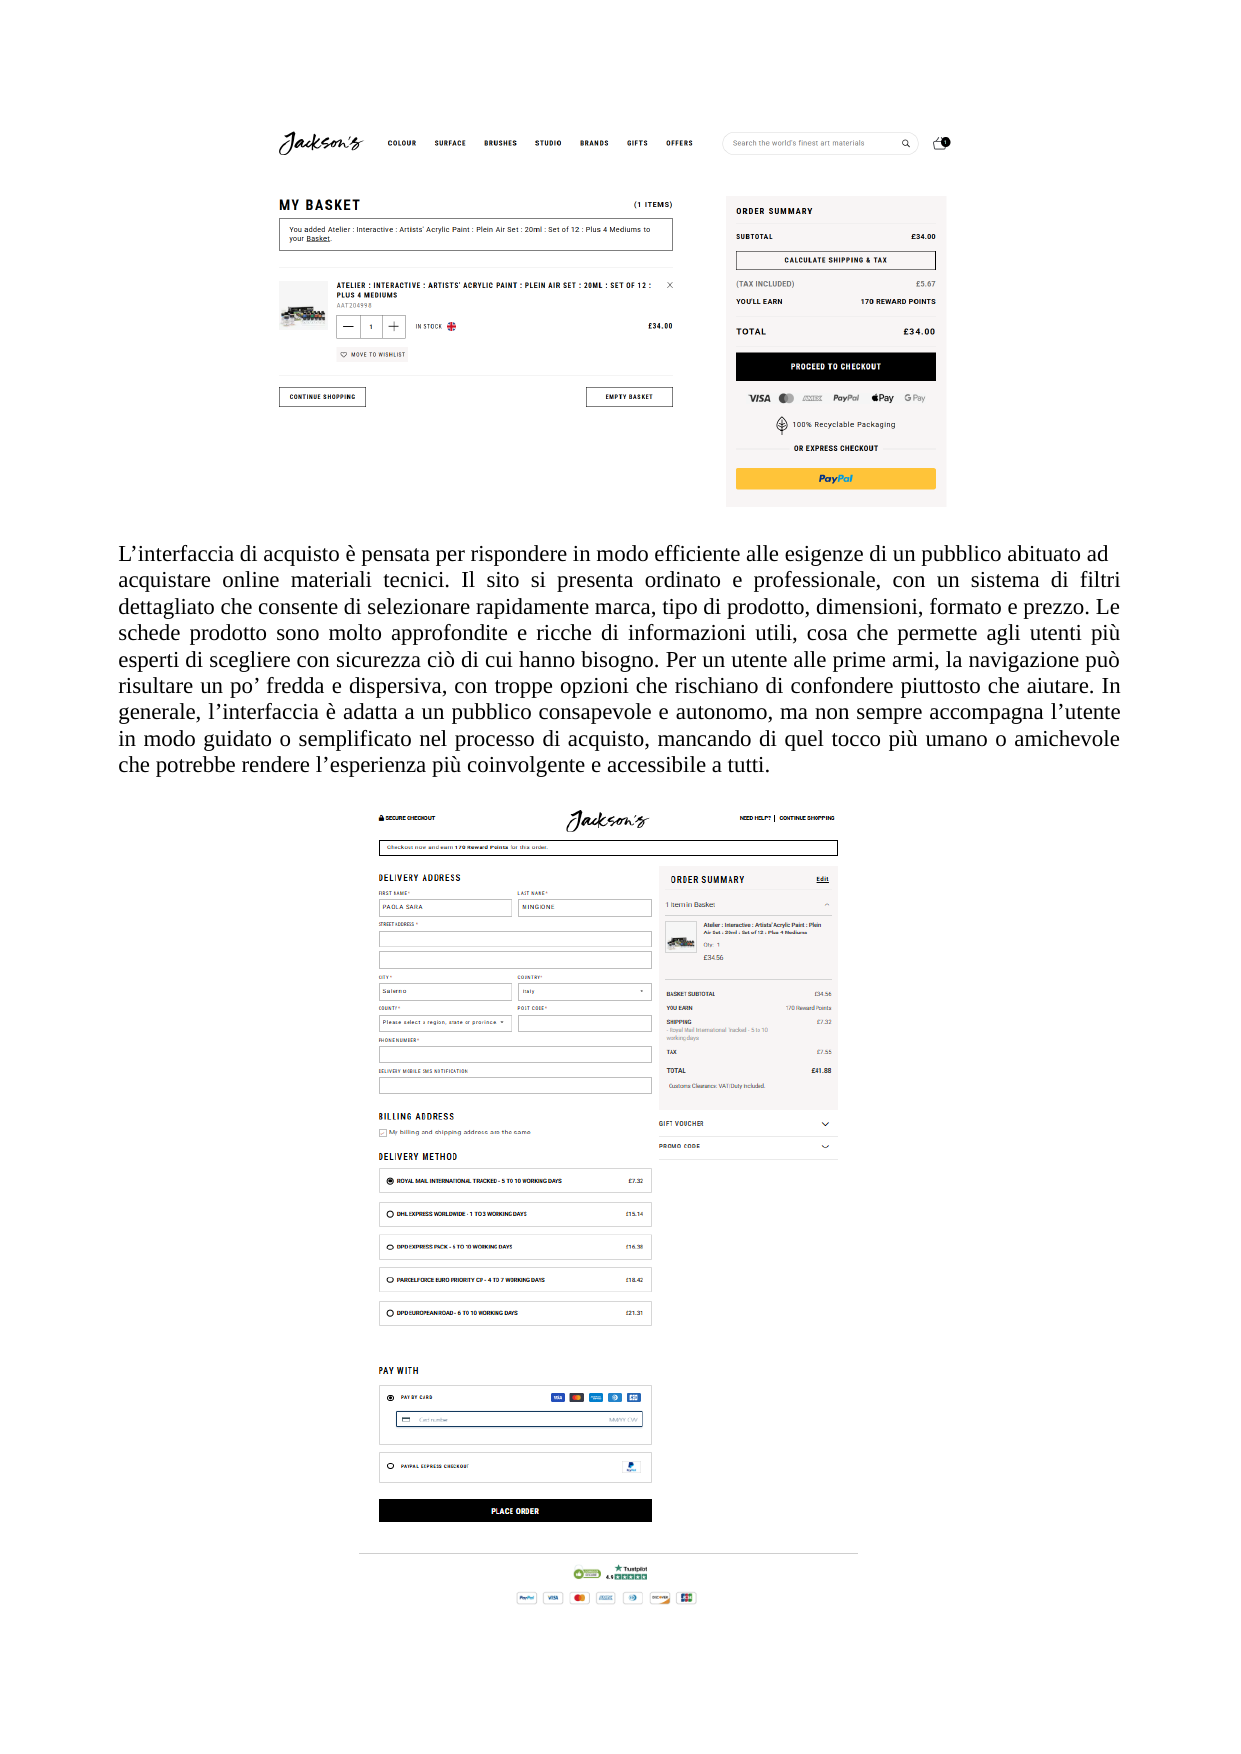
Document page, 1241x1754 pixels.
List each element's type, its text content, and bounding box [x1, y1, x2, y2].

picture [221, 118, 1019, 514]
text L’interfaccia di acquisto è pensata per rispondere in modo efficiente alle esigenze di un pubblico abituato ad [118, 540, 1122, 567]
picture [337, 803, 903, 1608]
text acquistare online materiali tecnici. Il sito si presenta ordinato e professionale, con un sistema di filtri dettagliato che consente di selezionare rapidamente marca, tipo di prodotto, dimensioni, formato e prezzo. Le schede prodotto sono molto approfondite e ricche di informazioni utili, cosa che permette agli utenti più esperti di scegliere con sicurezza ciò di cui hanno bisogno. Per un utente alle prime armi, la navigazione può risultare un po’ fredda e dispersiva, con troppe opzioni che rischiano di confondere piuttosto che aiutare. In generale, l’interfaccia è adatta a un pubblico consapevole e autonomo, ma non sempre accompagna l’utente in modo guidato o semplificato nel processo di acquisto, mancando di quel tocco più umano o amichevole che potrebbe rendere l’esperienza più coinvolgente e accessibile a tutti. [118, 567, 1122, 777]
